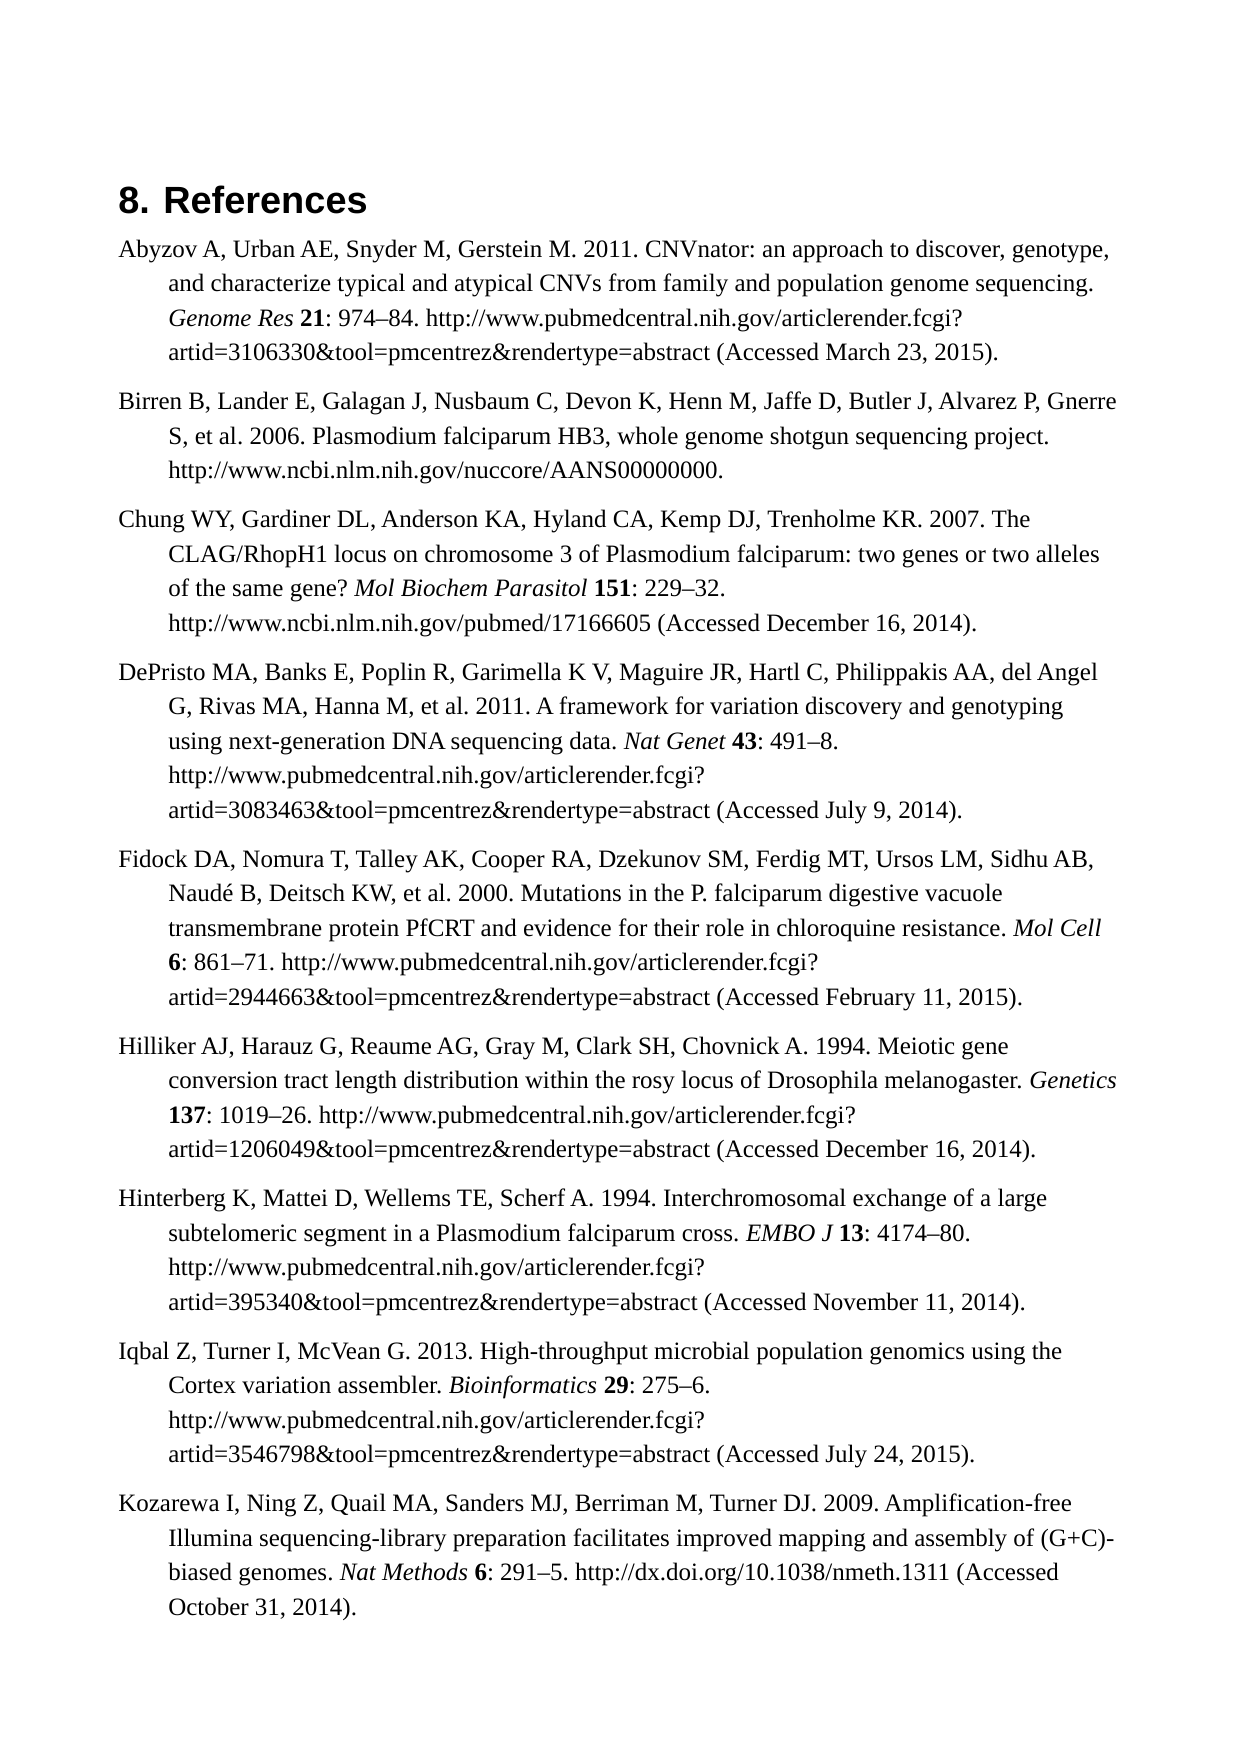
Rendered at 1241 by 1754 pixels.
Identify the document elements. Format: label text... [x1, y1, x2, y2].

text Fidock DA, Nomura T, Talley AK, Cooper RA, Dzekunov SM, Ferdig MT, Ursos LM, Sidhu AB, Naudé B, Deitsch KW, et al. 2000. Mutations in the P. falciparum digestive vacuole transmembrane protein PfCRT and evidence for their role in chloroquine resistance. Mol Cell 6: 861–71. http://www.pubmedcentral.nih.gov/articlerender.fcgi?artid=2944663&tool=pmcentrez&rendertype=abstract (Accessed February 11, 2015). [118, 844, 1122, 1010]
text Kozarewa I, Ning Z, Quail MA, Sanders MJ, Berriman M, Turner DJ. 2009. Amplification-free Illumina sequencing-library preparation facilitates improved mapping and assembly of (G+C)-biased genomes. Nat Methods 6: 291–5. http://dx.doi.org/10.1038/nmeth.1311 (Accessed October 31, 2014). [118, 1488, 1122, 1620]
text Hilliker AJ, Harauz G, Reaume AG, Gray M, Clark SH, Chovnick A. 1994. Meiotic gene conversion tract length distribution within the rosy locus of Drosophila melanogaster. Genetics 137: 1019–26. http://www.pubmedcentral.nih.gov/articlerender.fcgi?artid=1206049&tool=pmcentrez&rendertype=abstract (Accessed December 16, 2014). [118, 1031, 1122, 1163]
text DePristo MA, Banks E, Poplin R, Garimella K V, Maguire JR, Hartl C, Philippakis AA, del Angel G, Rivas MA, Hanna M, et al. 2011. A framework for variation discovery and genotyping using next-generation DNA sequencing data. Nat Genet 43: 491–8. http://www.pubmedcentral.nih.gov/articlerender.fcgi?artid=3083463&tool=pmcentrez&rendertype=abstract (Accessed July 9, 2014). [118, 657, 1122, 823]
text Chung WY, Gardiner DL, Anderson KA, Hyland CA, Kemp DJ, Trenholme KR. 2007. The CLAG/RhopH1 locus on chromosome 3 of Plasmodium falciparum: two genes or two alleles of the same gene? Mol Biochem Parasitol 151: 229–32. http://www.ncbi.nlm.nih.gov/pubmed/17166605 (Accessed December 16, 2014). [118, 504, 1122, 636]
subtitle References [118, 178, 1122, 221]
text Hinterberg K, Mattei D, Wellems TE, Scherf A. 1994. Interchromosomal exchange of a large subtelomeric segment in a Plasmodium falciparum cross. EMBO J 13: 4174–80. http://www.pubmedcentral.nih.gov/articlerender.fcgi?artid=395340&tool=pmcentrez&rendertype=abstract (Accessed November 11, 2014). [118, 1183, 1122, 1315]
text Iqbal Z, Turner I, McVean G. 2013. High-throughput microbial population genomics using the Cortex variation assembler. Bioinformatics 29: 275–6. http://www.pubmedcentral.nih.gov/articlerender.fcgi?artid=3546798&tool=pmcentrez&rendertype=abstract (Accessed July 24, 2015). [118, 1336, 1122, 1468]
text Abyzov A, Urban AE, Snyder M, Gerstein M. 2011. CNVnator: an approach to discover, genotype, and characterize typical and atypical CNVs from family and population genome sequencing. Genome Res 21: 974–84. http://www.pubmedcentral.nih.gov/articlerender.fcgi?artid=3106330&tool=pmcentrez&rendertype=abstract (Accessed March 23, 2015). [118, 234, 1122, 366]
text Birren B, Lander E, Galagan J, Nusbaum C, Devon K, Henn M, Jaffe D, Butler J, Alvarez P, Gnerre S, et al. 2006. Plasmodium falciparum HB3, whole genome shotgun sequencing project. http://www.ncbi.nlm.nih.gov/nuccore/AANS00000000. [118, 386, 1122, 484]
